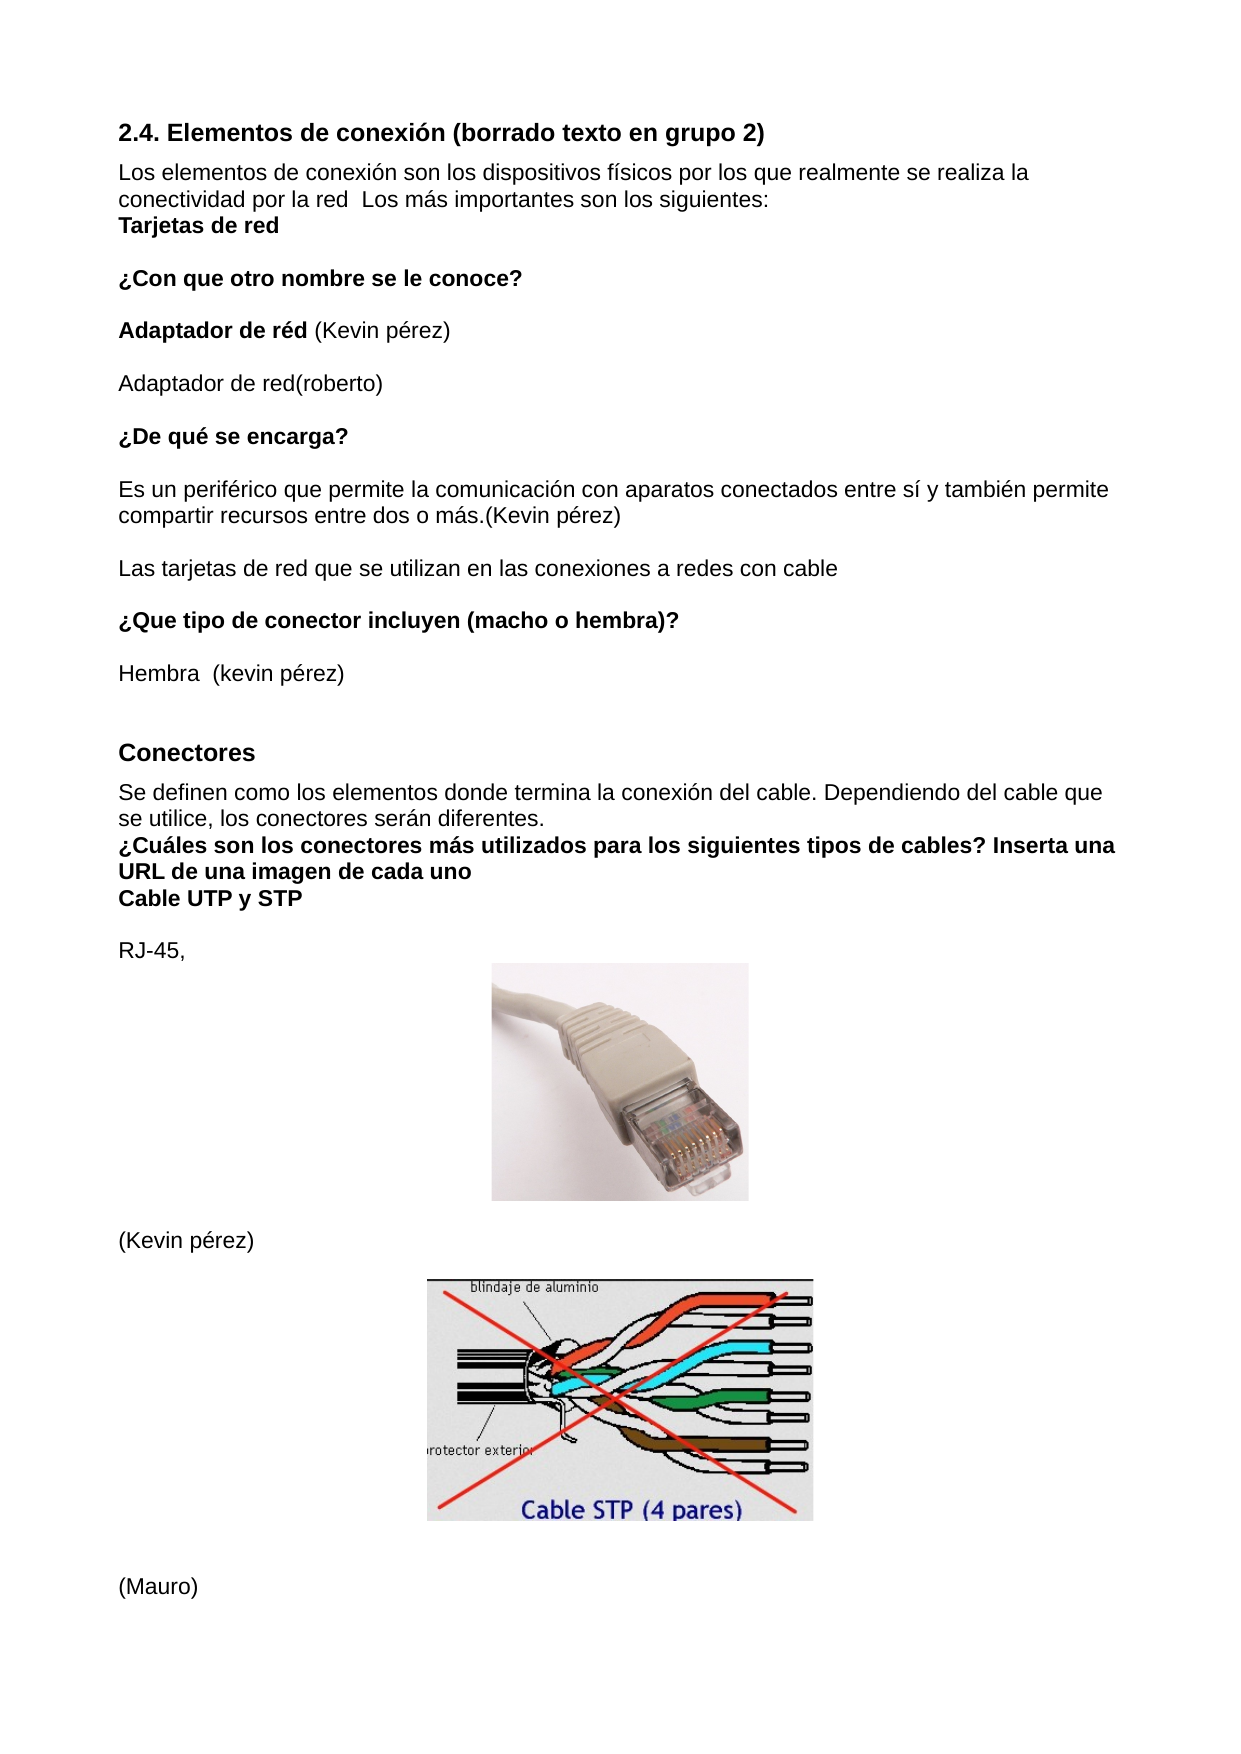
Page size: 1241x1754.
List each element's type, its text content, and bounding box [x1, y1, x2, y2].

picture [427, 1279, 814, 1521]
subtitle 2.4. Elementos de conexión (borrado texto en grupo 2) [118, 118, 1122, 147]
text ¿Cuáles son los conectores más utilizados para los siguientes tipos de cables? Inserta una URL de una imagen de cada uno [118, 832, 1122, 884]
text Hembra (kevin pérez) [118, 660, 1122, 686]
text ¿De qué se encarga? [118, 423, 1122, 449]
text Adaptador de réd (Kevin pérez) [118, 317, 1122, 344]
text RJ-45, [118, 937, 1122, 963]
text Los elementos de conexión son los dispositivos físicos por los que realmente se realiza la conectividad por la red Los más importantes son los siguientes: [118, 159, 1122, 212]
text ¿Que tipo de conector incluyen (macho o hembra)? [118, 607, 1122, 634]
text Tarjetas de red [118, 212, 1122, 238]
picture [491, 963, 749, 1201]
subtitle Conectores [118, 738, 1122, 767]
text Cable UTP y STP [118, 884, 1122, 911]
text ¿Con que otro nombre se le conoce? [118, 265, 1122, 291]
text (Kevin pérez) [118, 1227, 1122, 1253]
text Es un periférico que permite la comunicación con aparatos conectados entre sí y también permite compartir recursos entre dos o más.(Kevin pérez) [118, 476, 1122, 528]
text Las tarjetas de red que se utilizan en las conexiones a redes con cable [118, 555, 1122, 581]
text (Mauro) [118, 1573, 1122, 1599]
text Adaptador de red(roberto) [118, 370, 1122, 397]
text Se definen como los elementos donde termina la conexión del cable. Dependiendo del cable que se utilice, los conectores serán diferentes. [118, 779, 1122, 832]
